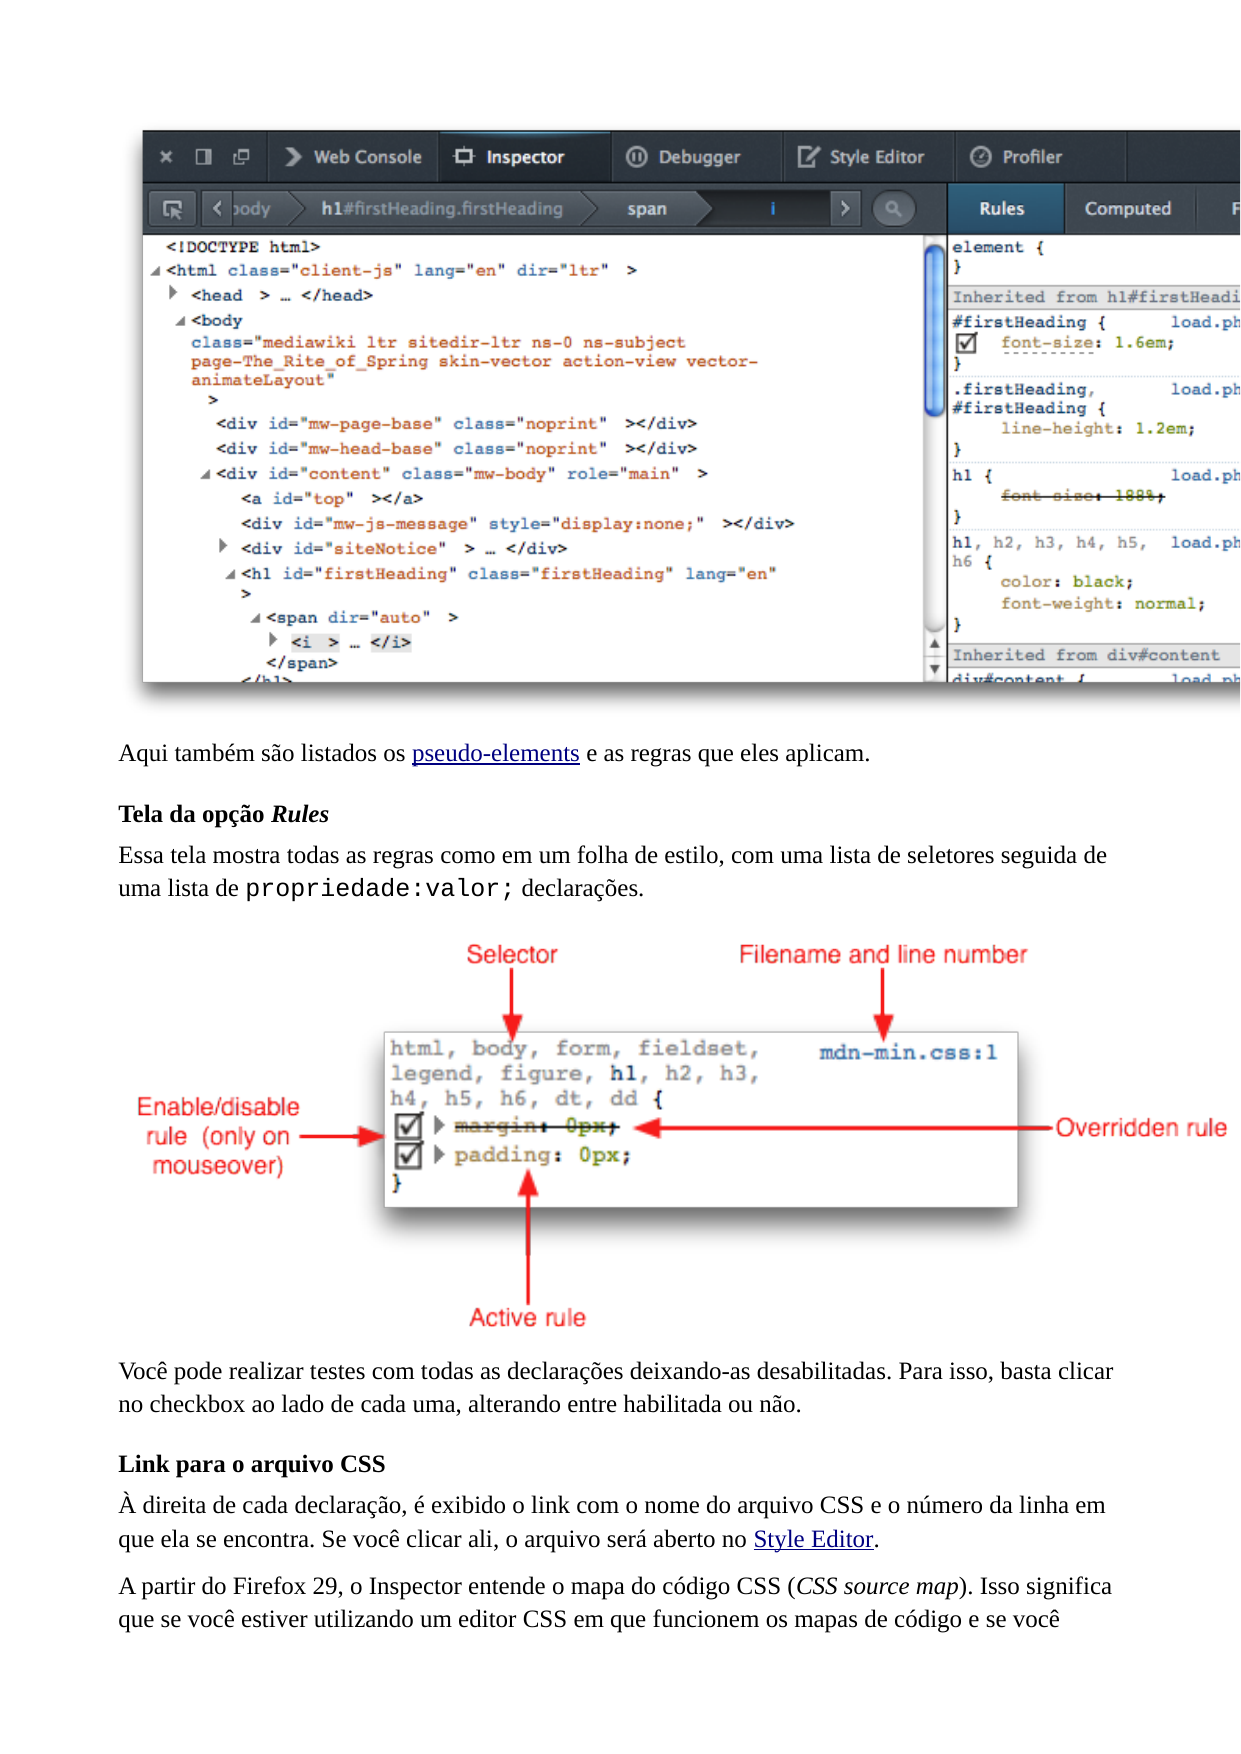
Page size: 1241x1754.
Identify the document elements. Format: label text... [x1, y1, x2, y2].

picture [118, 118, 1241, 720]
text Essa tela mostra todas as regras como em um folha de estilo, com uma lista de seletores seguida de uma lista de propriedade:valor; declarações. [118, 840, 1122, 904]
subtitle Link para o arquivo CSS [118, 1449, 1122, 1478]
text Você pode realizar testes com todas as declarações deixando-as desabilitadas. Para isso, basta clicar no checkbox ao lado de cada uma, alterando entre habilitada ou não. [118, 1352, 1122, 1418]
picture [118, 922, 1241, 1352]
text À direita de cada declaração, é exibido o link com o nome do arquivo CSS e o número da linha em que ela se encontra. Se você clicar ali, o arquivo será aberto no Style Editor. [118, 1491, 1122, 1552]
text Aqui também são listados os pseudo-elements e as regras que eles aplicam. [118, 738, 1122, 767]
subtitle Tela da opção Rules [118, 799, 1122, 827]
text A partir do Firefox 29, o Inspector entende o mapa do código CSS (CSS source map). Isso significa que se você estiver utilizando um editor CSS em que funcionem os mapas de código e se você [118, 1571, 1122, 1633]
